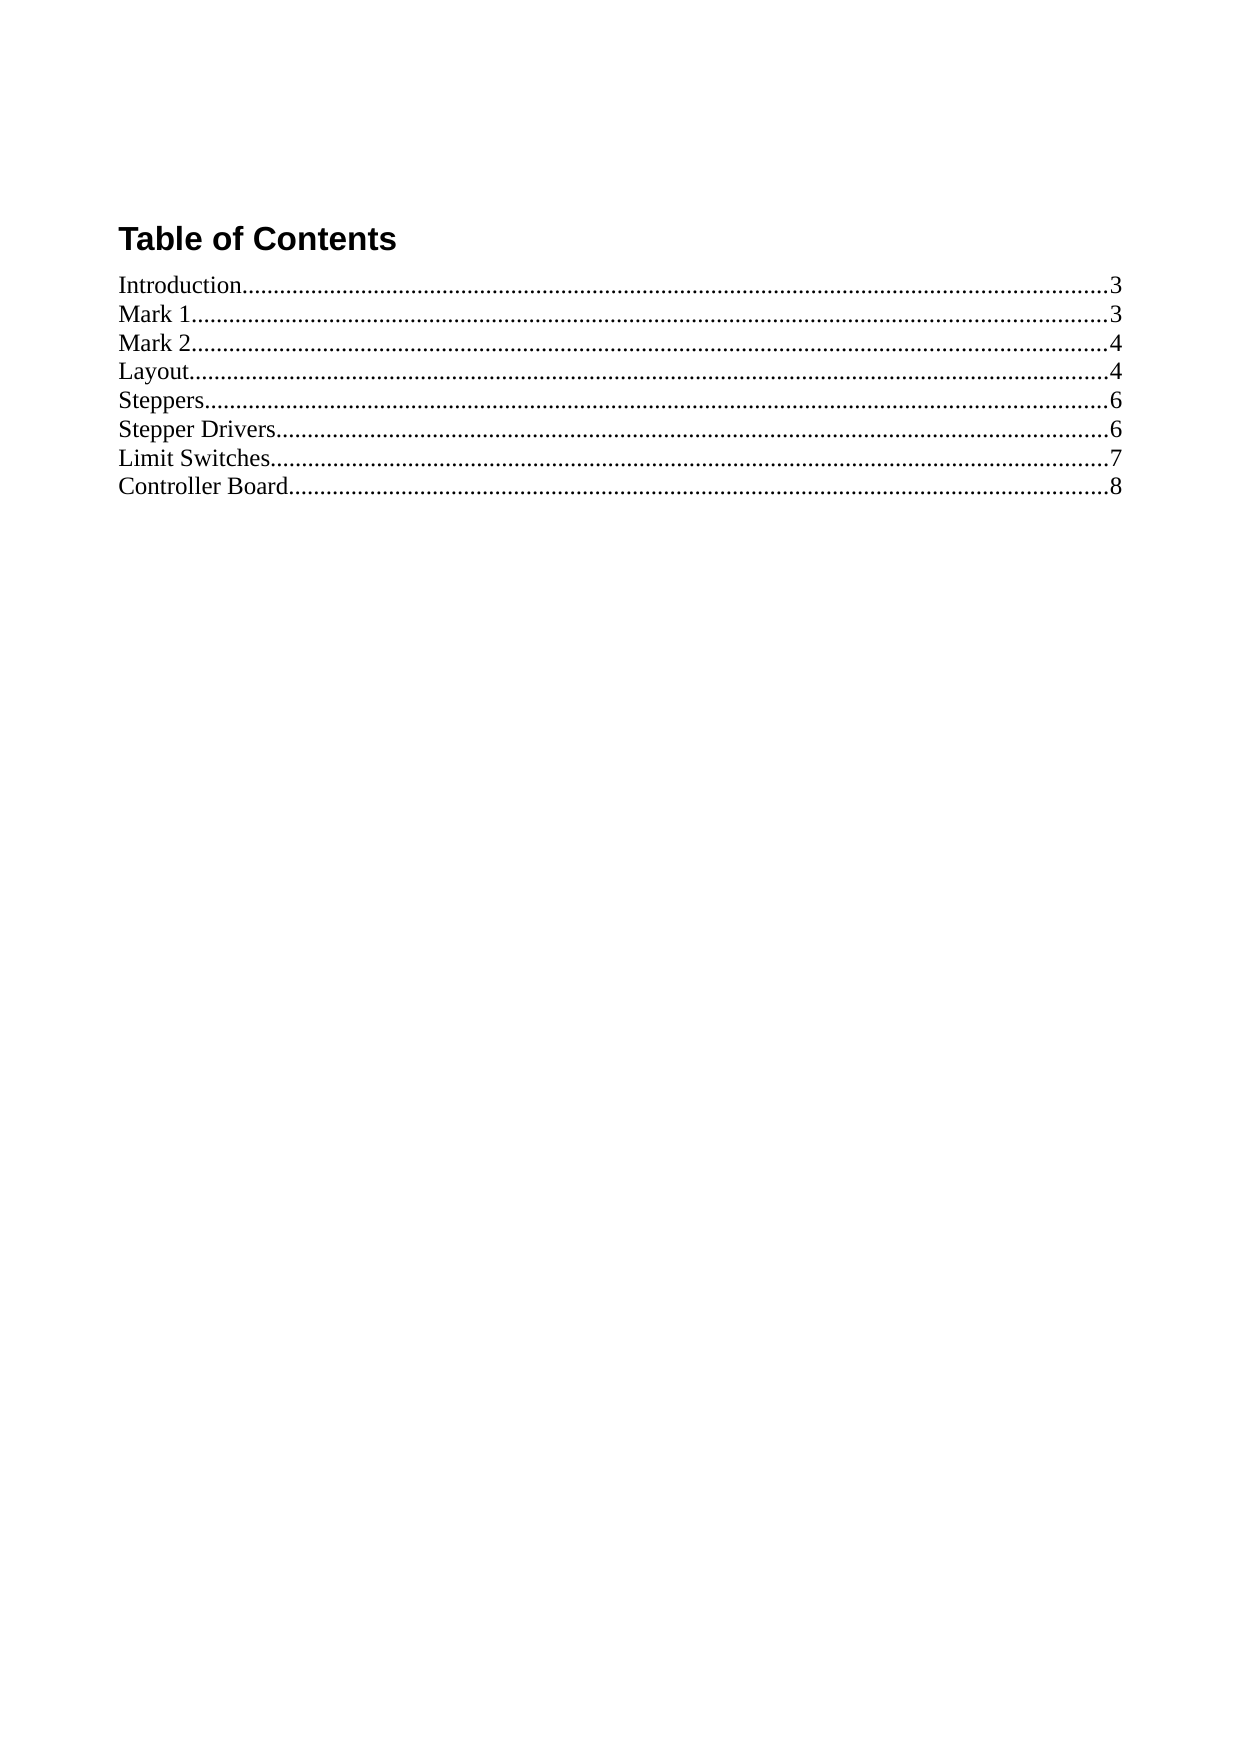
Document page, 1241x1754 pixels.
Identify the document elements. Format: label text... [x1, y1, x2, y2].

text Stepper Drivers 6 [118, 414, 1122, 443]
text Mark 1 3 [118, 299, 1122, 328]
subtitle Table of Contents [118, 219, 1122, 258]
text Controller Board 8 [118, 471, 1122, 500]
text Limit Switches 7 [118, 443, 1122, 471]
text Steppers 6 [118, 385, 1122, 414]
text Introduction 3 [118, 270, 1122, 299]
text Mark 2 4 [118, 328, 1122, 356]
text Layout 4 [118, 356, 1122, 385]
